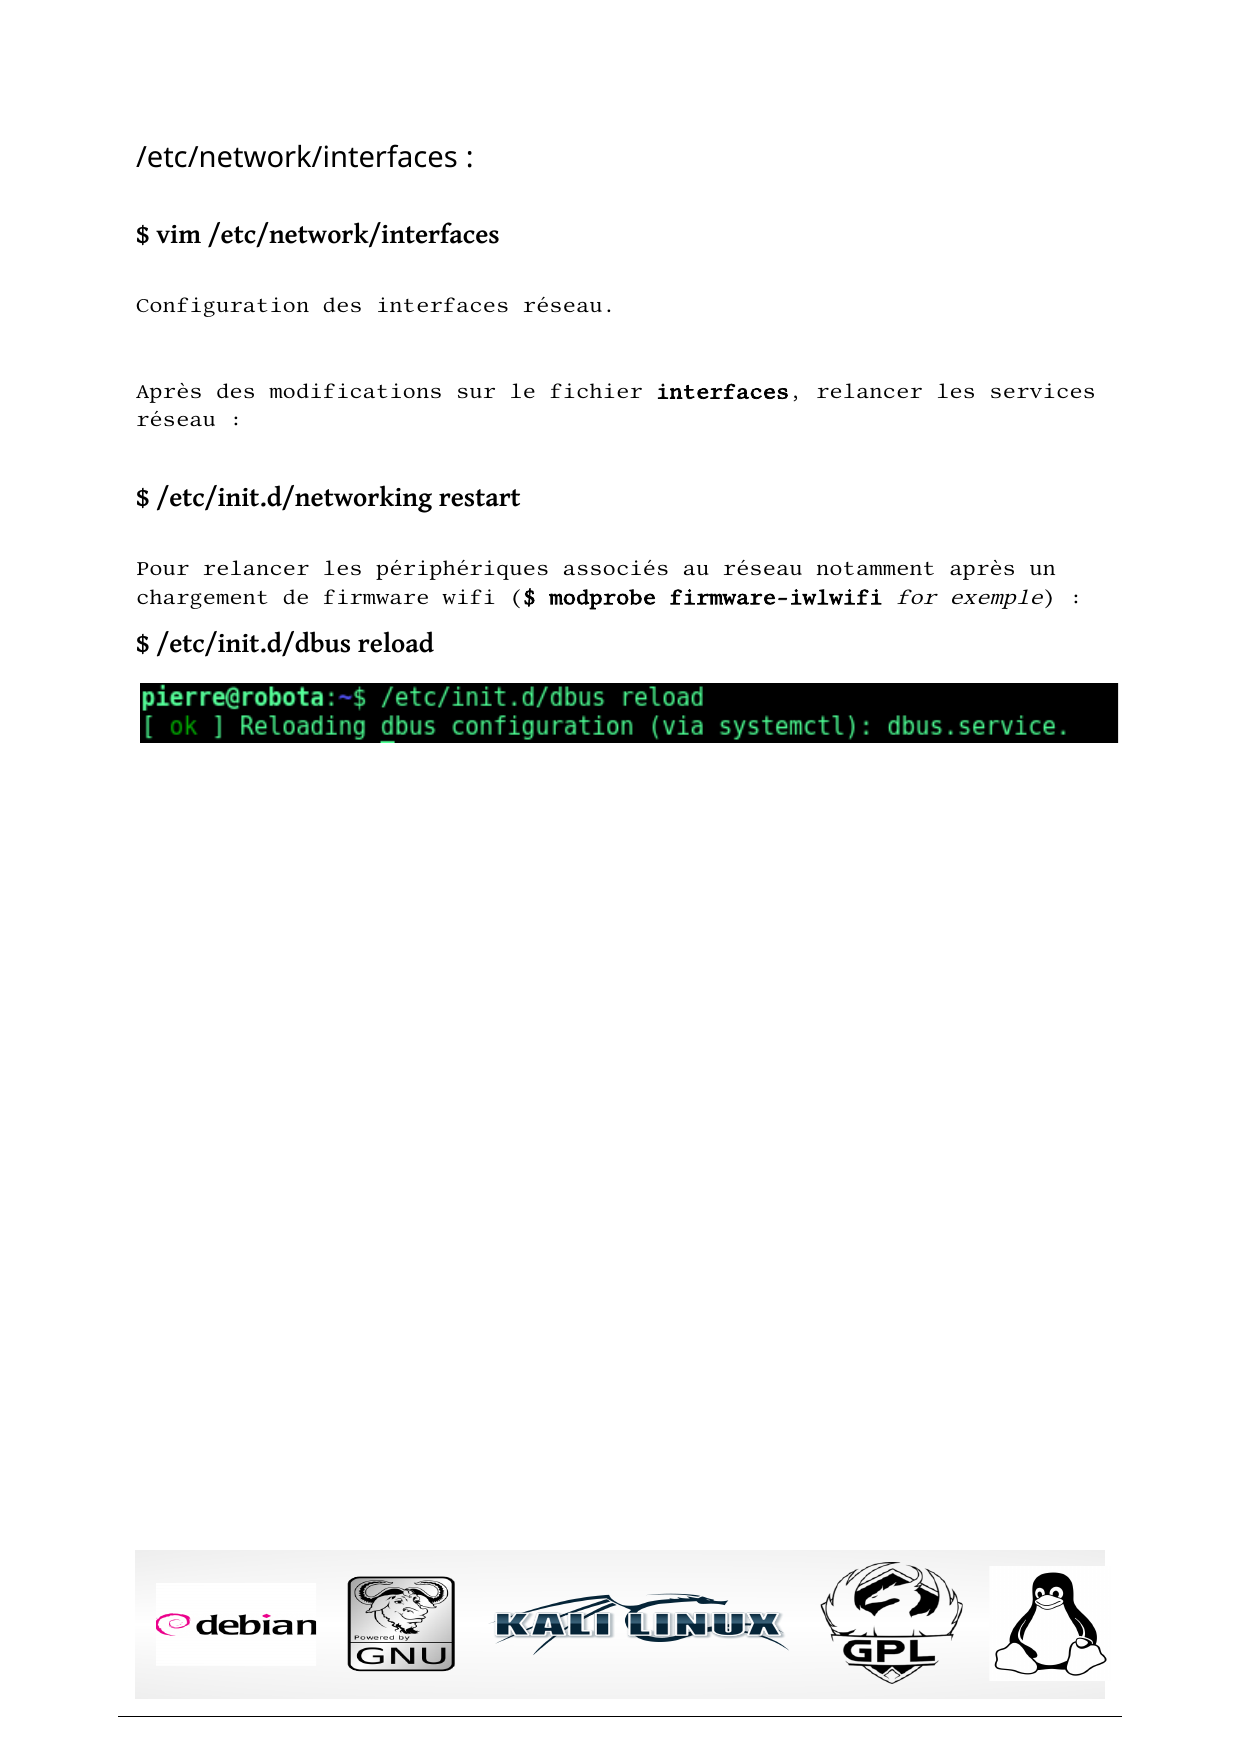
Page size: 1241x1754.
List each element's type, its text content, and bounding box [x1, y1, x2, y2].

text Configuration des interfaces réseau. [136, 294, 1104, 317]
text $ /etc/init.d/networking restart [136, 483, 1104, 514]
picture [341, 1573, 460, 1674]
text Après des modifications sur le fichier interfaces, relancer les services réseau : [136, 380, 1104, 432]
picture [156, 1583, 317, 1666]
picture [820, 1562, 963, 1684]
picture [476, 1579, 799, 1670]
text $ vim /etc/network/interfaces [136, 219, 1104, 251]
picture [989, 1566, 1112, 1681]
text $ /etc/init.d/dbus reload [136, 628, 1104, 660]
picture [140, 683, 1119, 743]
subtitle /etc/network/interfaces : [136, 136, 1104, 176]
text Pour relancer les périphériques associés au réseau notamment après un chargement de firmware wifi ($ modprobe firmware-iwlwifi for exemple) : [136, 557, 1104, 609]
